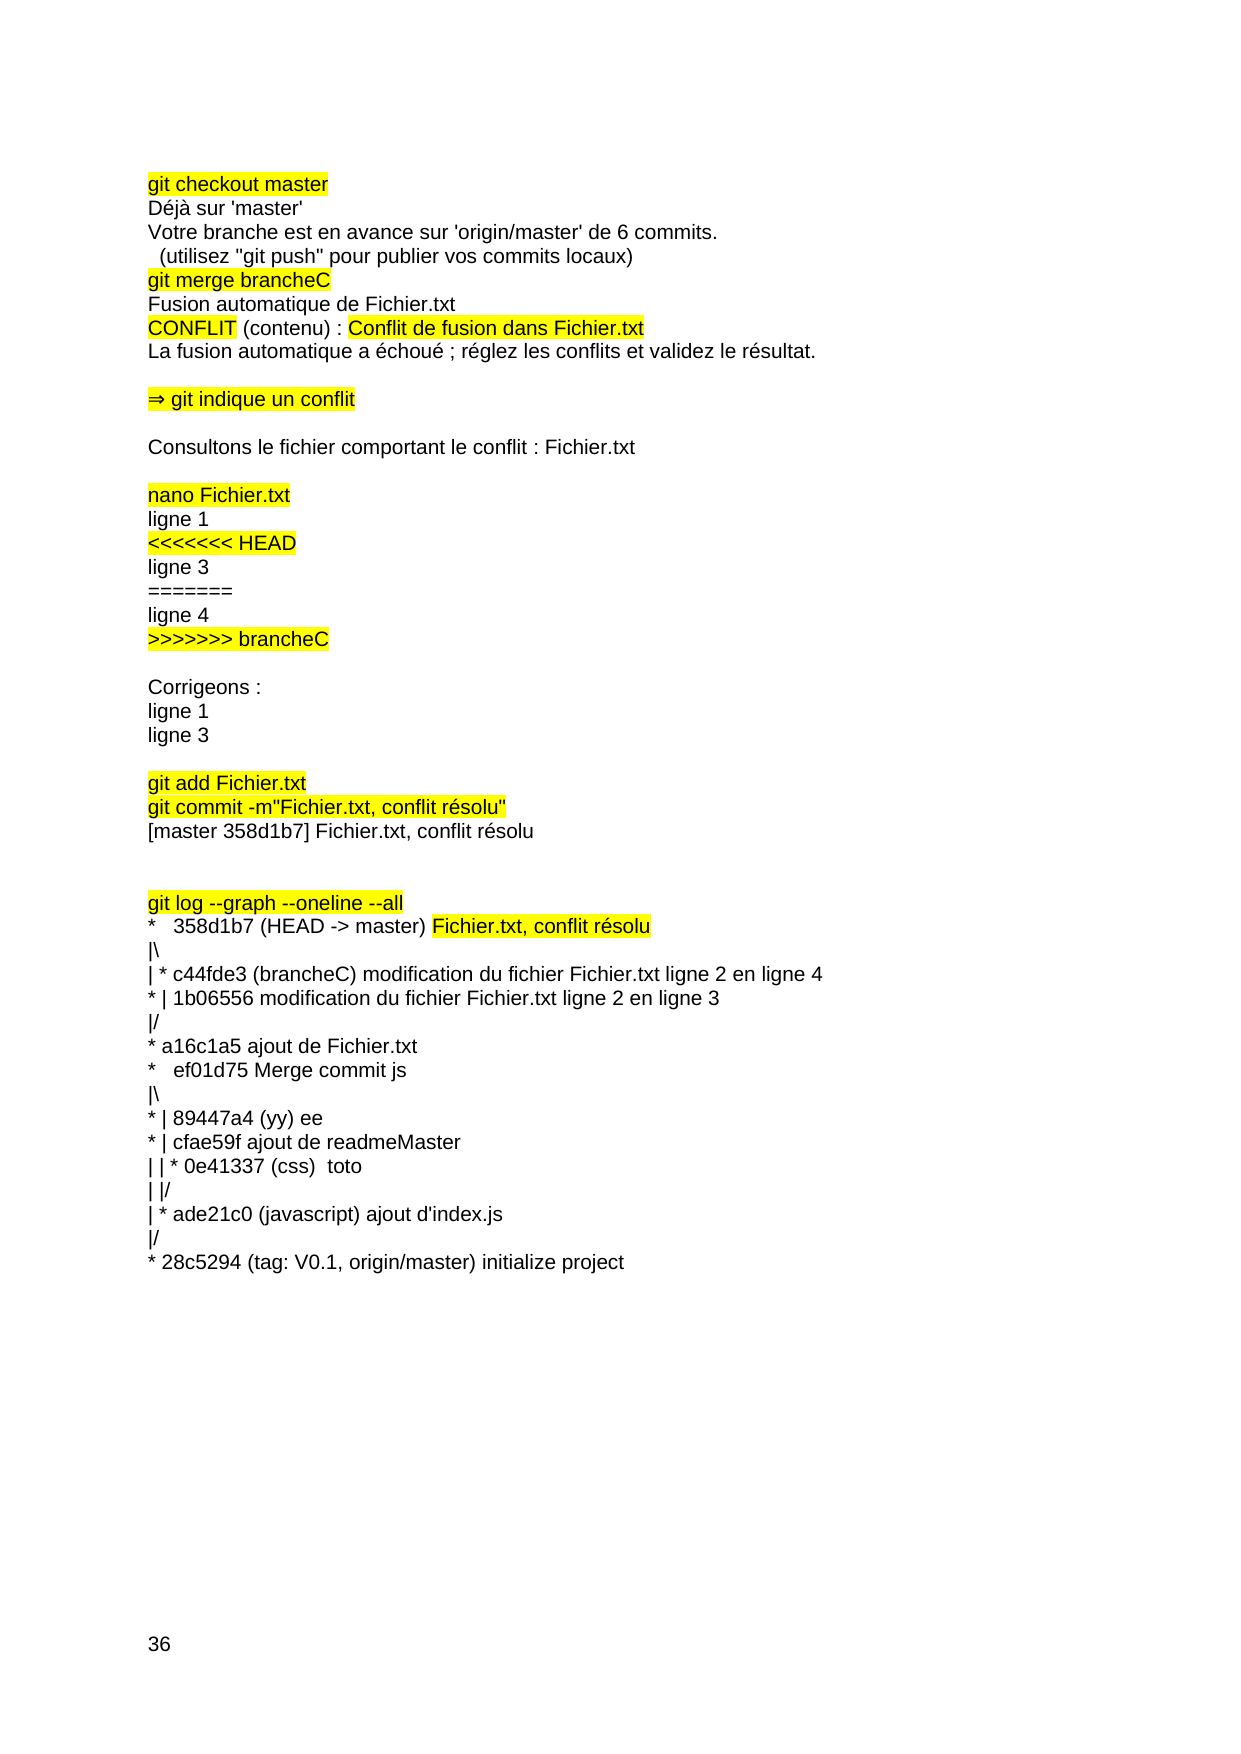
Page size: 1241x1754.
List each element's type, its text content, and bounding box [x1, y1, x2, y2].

text git log --graph --oneline --all [148, 890, 1093, 914]
text * | 89447a4 (yy) ee [148, 1106, 1093, 1130]
text <<<<<<< HEAD [148, 531, 1093, 555]
text (utilisez "git push" pour publier vos commits locaux) [148, 243, 1093, 267]
text ligne 3 [148, 723, 1093, 747]
text |\ [148, 938, 1093, 962]
text ⇒ git indique un conflit [148, 387, 1093, 411]
text ligne 4 [148, 603, 1093, 627]
text Déjà sur 'master' [148, 196, 1093, 219]
text Corrigeons : [148, 675, 1093, 699]
text |\ [148, 1082, 1093, 1106]
text ligne 1 [148, 699, 1093, 723]
text * 358d1b7 (HEAD -> master) Fichier.txt, conflit résolu [148, 914, 1093, 938]
text | |/ [148, 1178, 1093, 1202]
text * a16c1a5 ajout de Fichier.txt [148, 1034, 1093, 1058]
text ligne 3 [148, 555, 1093, 579]
text |/ [148, 1010, 1093, 1034]
text ligne 1 [148, 507, 1093, 531]
text nano Fichier.txt [148, 483, 1093, 507]
text CONFLIT (contenu) : Conflit de fusion dans Fichier.txt [148, 315, 1093, 339]
text git commit -m"Fichier.txt, conflit résolu" [148, 794, 1093, 818]
text * | cfae59f ajout de readmeMaster [148, 1130, 1093, 1154]
text La fusion automatique a échoué ; réglez les conflits et validez le résultat. [148, 339, 1093, 363]
text | | * 0e41337 (css) toto [148, 1154, 1093, 1178]
text * | 1b06556 modification du fichier Fichier.txt ligne 2 en ligne 3 [148, 986, 1093, 1010]
text git checkout master [148, 172, 1093, 196]
text [master 358d1b7] Fichier.txt, conflit résolu [148, 818, 1093, 842]
text ======= [148, 579, 1093, 603]
text Fusion automatique de Fichier.txt [148, 291, 1093, 315]
text git merge brancheC [148, 267, 1093, 291]
text >>>>>>> brancheC [148, 627, 1093, 651]
text | * c44fde3 (brancheC) modification du fichier Fichier.txt ligne 2 en ligne 4 [148, 962, 1093, 986]
text * ef01d75 Merge commit js [148, 1058, 1093, 1082]
text * 28c5294 (tag: V0.1, origin/master) initialize project [148, 1250, 1093, 1274]
text git add Fichier.txt [148, 771, 1093, 794]
text Consultons le fichier comportant le conflit : Fichier.txt [148, 435, 1093, 459]
text Votre branche est en avance sur 'origin/master' de 6 commits. [148, 219, 1093, 243]
text | * ade21c0 (javascript) ajout d'index.js [148, 1202, 1093, 1226]
text |/ [148, 1226, 1093, 1250]
